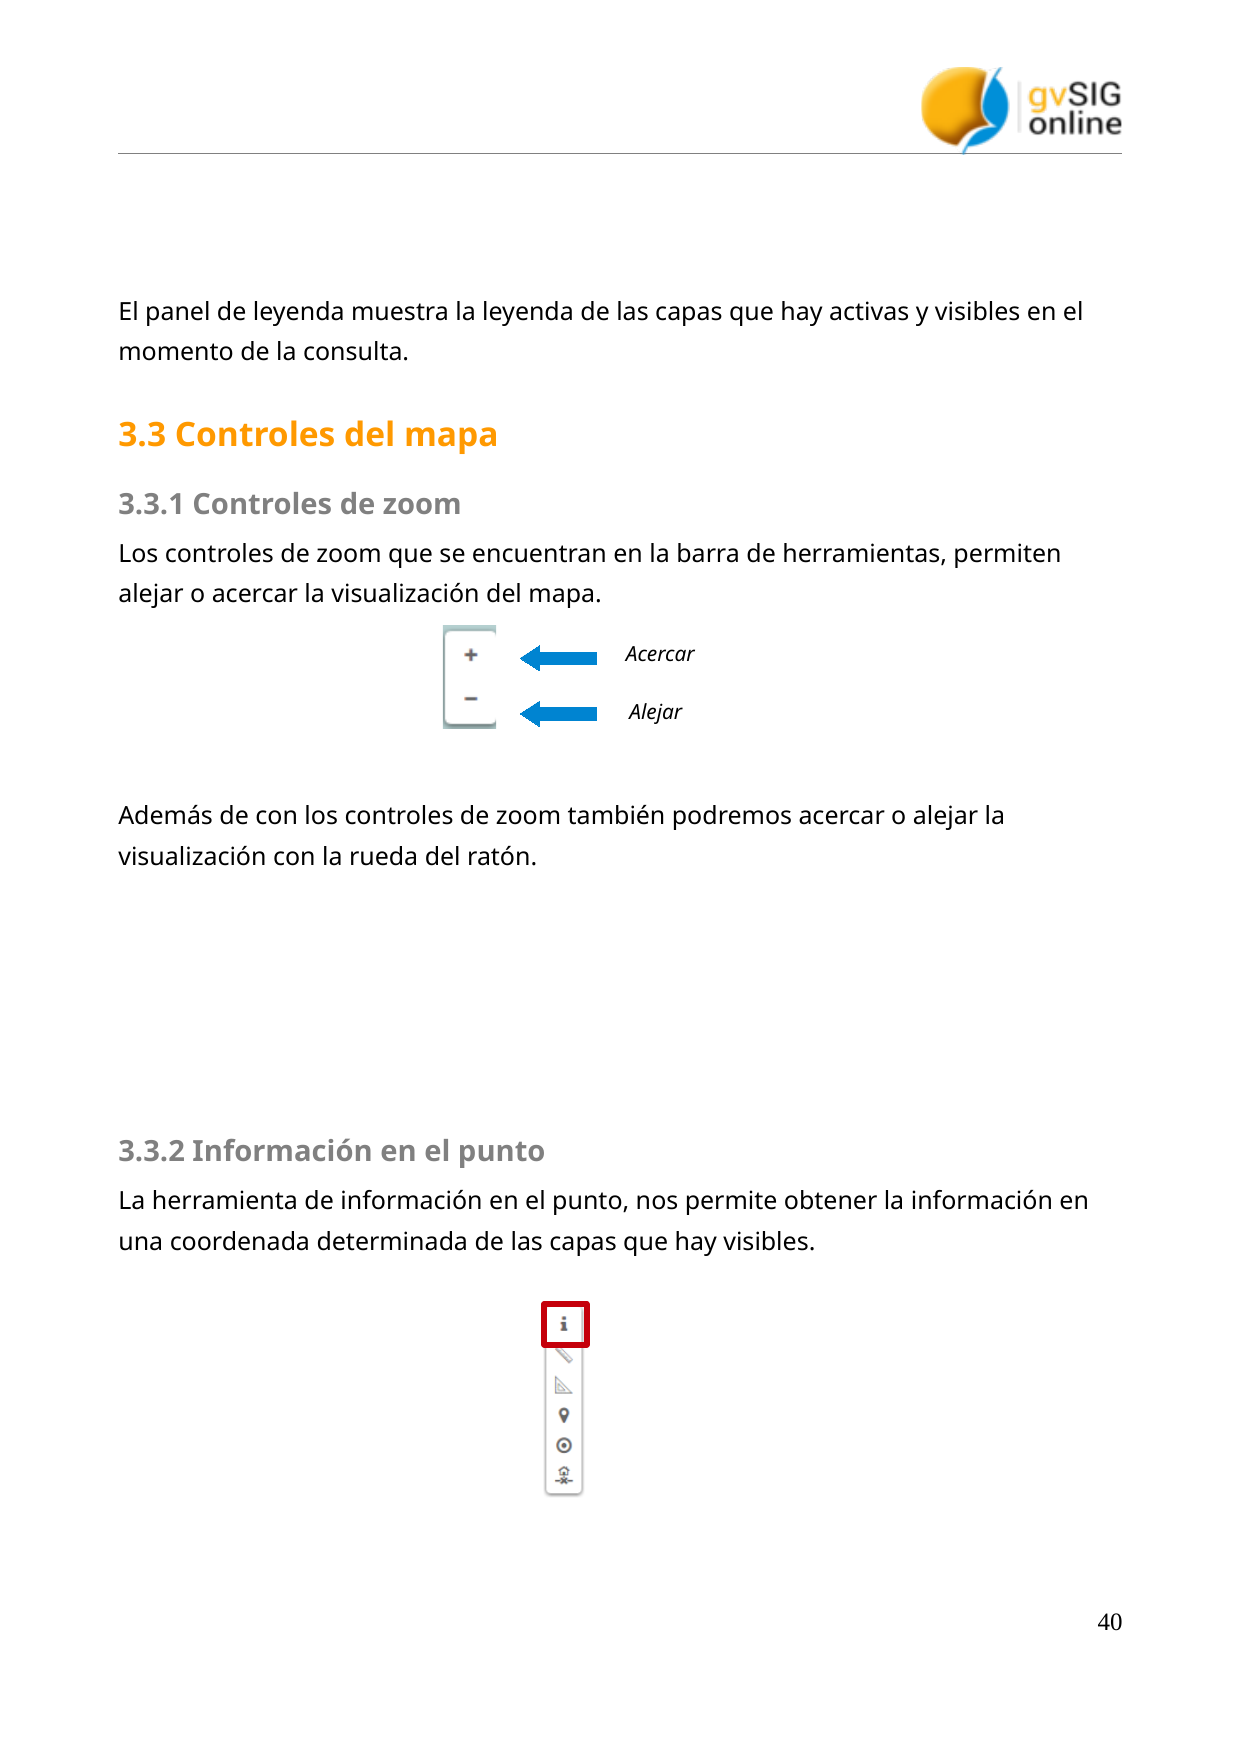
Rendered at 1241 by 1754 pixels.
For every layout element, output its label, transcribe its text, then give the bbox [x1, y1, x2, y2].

picture [442, 625, 497, 729]
text Los controles de zoom que se encuentran en la barra de herramientas, permiten alejar o acercar la visualización del mapa. [118, 535, 1122, 610]
text Además de con los controles de zoom también podremos acercar o alejar la visualización con la rueda del ratón. [118, 798, 1122, 873]
picture [542, 1348, 587, 1499]
text El panel de leyenda muestra la leyenda de las capas que hay activas y visibles en el momento de la consulta. [118, 293, 1122, 368]
picture [921, 67, 1122, 155]
picture [547, 1307, 584, 1342]
subtitle 3.3.2 Información en el punto [118, 1130, 1122, 1170]
subtitle 3.3.1 Controles de zoom [118, 483, 1122, 523]
subtitle 3.3 Controles del mapa [118, 410, 1122, 456]
text La herramienta de información en el punto, nos permite obtener la información en una coordenada determinada de las capas que hay visibles. [118, 1182, 1122, 1257]
